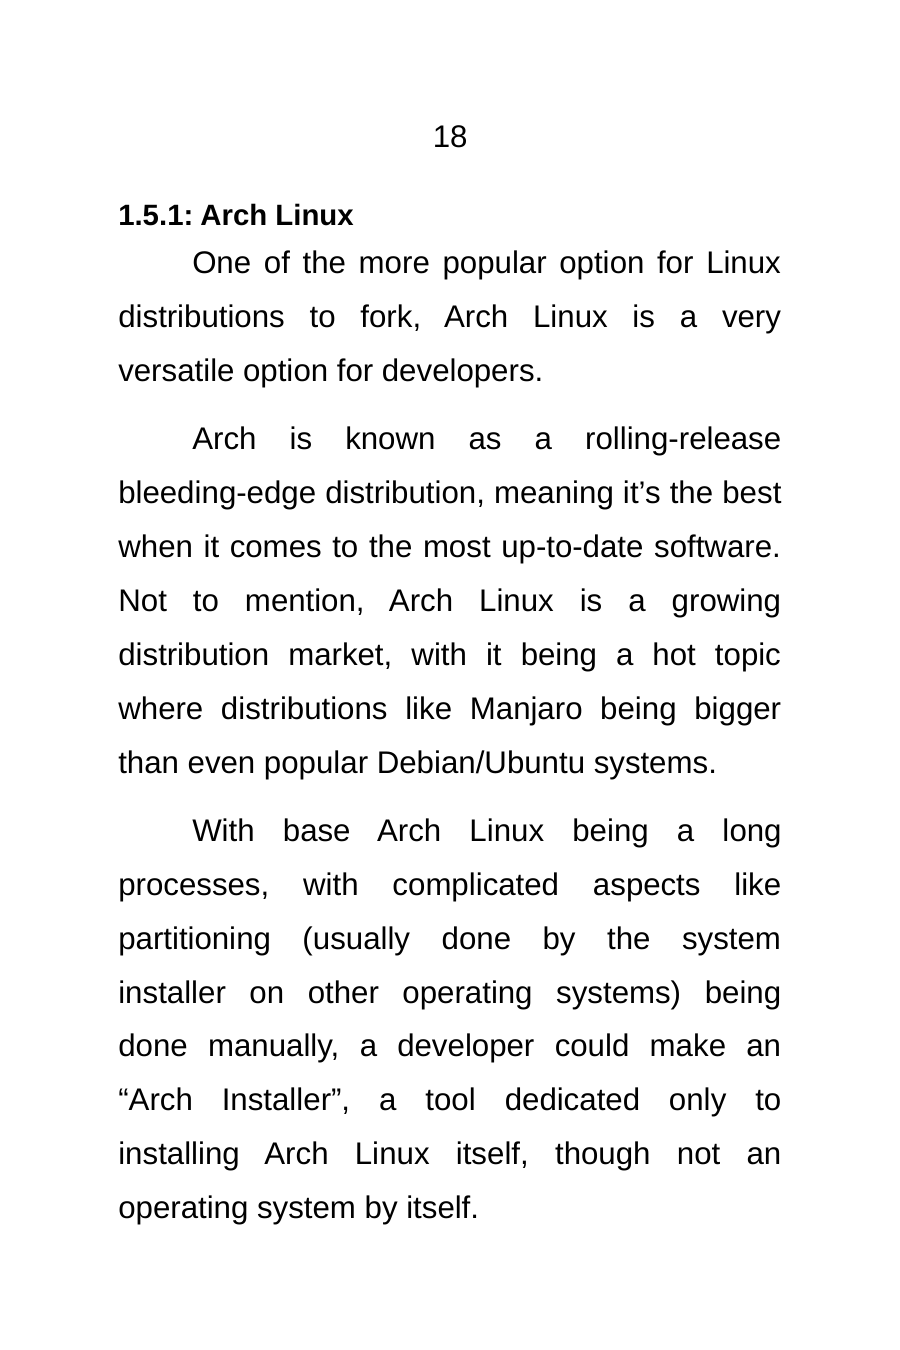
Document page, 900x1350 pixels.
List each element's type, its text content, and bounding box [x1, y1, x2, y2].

text With base Arch Linux being a long processes, with complicated aspects like partitioning (usually done by the system installer on other operating systems) being done manually, a developer could make an “Arch Installer”, a tool dedicated only to installing Arch Linux itself, though not an operating system by itself. [118, 812, 782, 1225]
text Arch is known as a rolling-release bleeding-edge distribution, meaning it’s the best when it comes to the most up-to-date software. Not to mention, Arch Linux is a growing distribution market, with it being a hot topic where distributions like Manjaro being bigger than even popular Debian/Ubuntu systems. [118, 421, 782, 779]
text One of the more popular option for Linux distributions to fork, Arch Linux is a very versatile option for developers. [118, 244, 782, 388]
subtitle 1.5.1: Arch Linux [118, 198, 782, 232]
